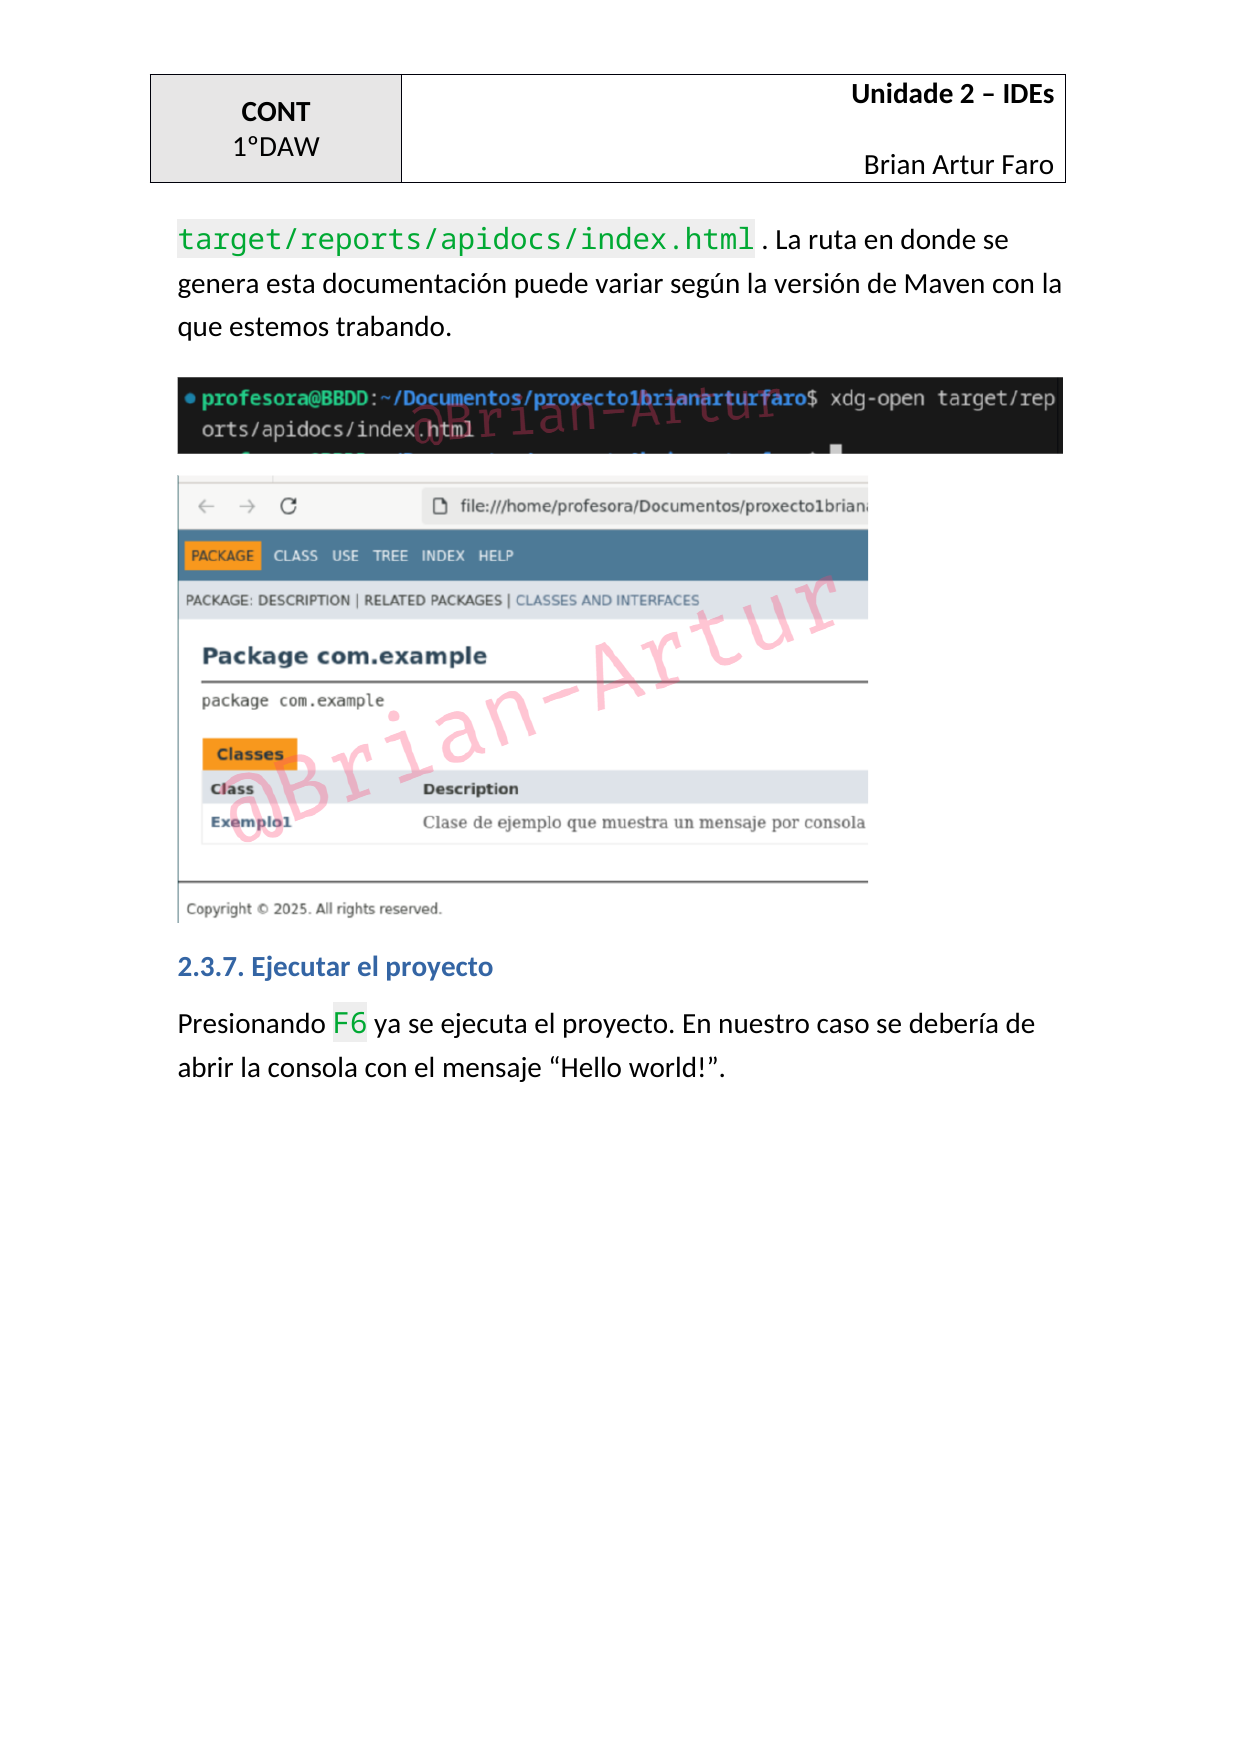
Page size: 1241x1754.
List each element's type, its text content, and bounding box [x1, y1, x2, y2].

text target/reports/apidocs/index.html . La ruta en donde se genera esta documentación puede variar según la versión de Maven con la que estemos trabando. [177, 218, 1063, 343]
picture [177, 365, 1063, 454]
subtitle 2.3.7. Ejecutar el proyecto [177, 948, 1063, 984]
text Presionando F6 ya se ejecuta el proyecto. En nuestro caso se debería de abrir la consola con el mensaje “Hello world!”. [177, 1002, 1063, 1084]
picture [177, 475, 869, 923]
